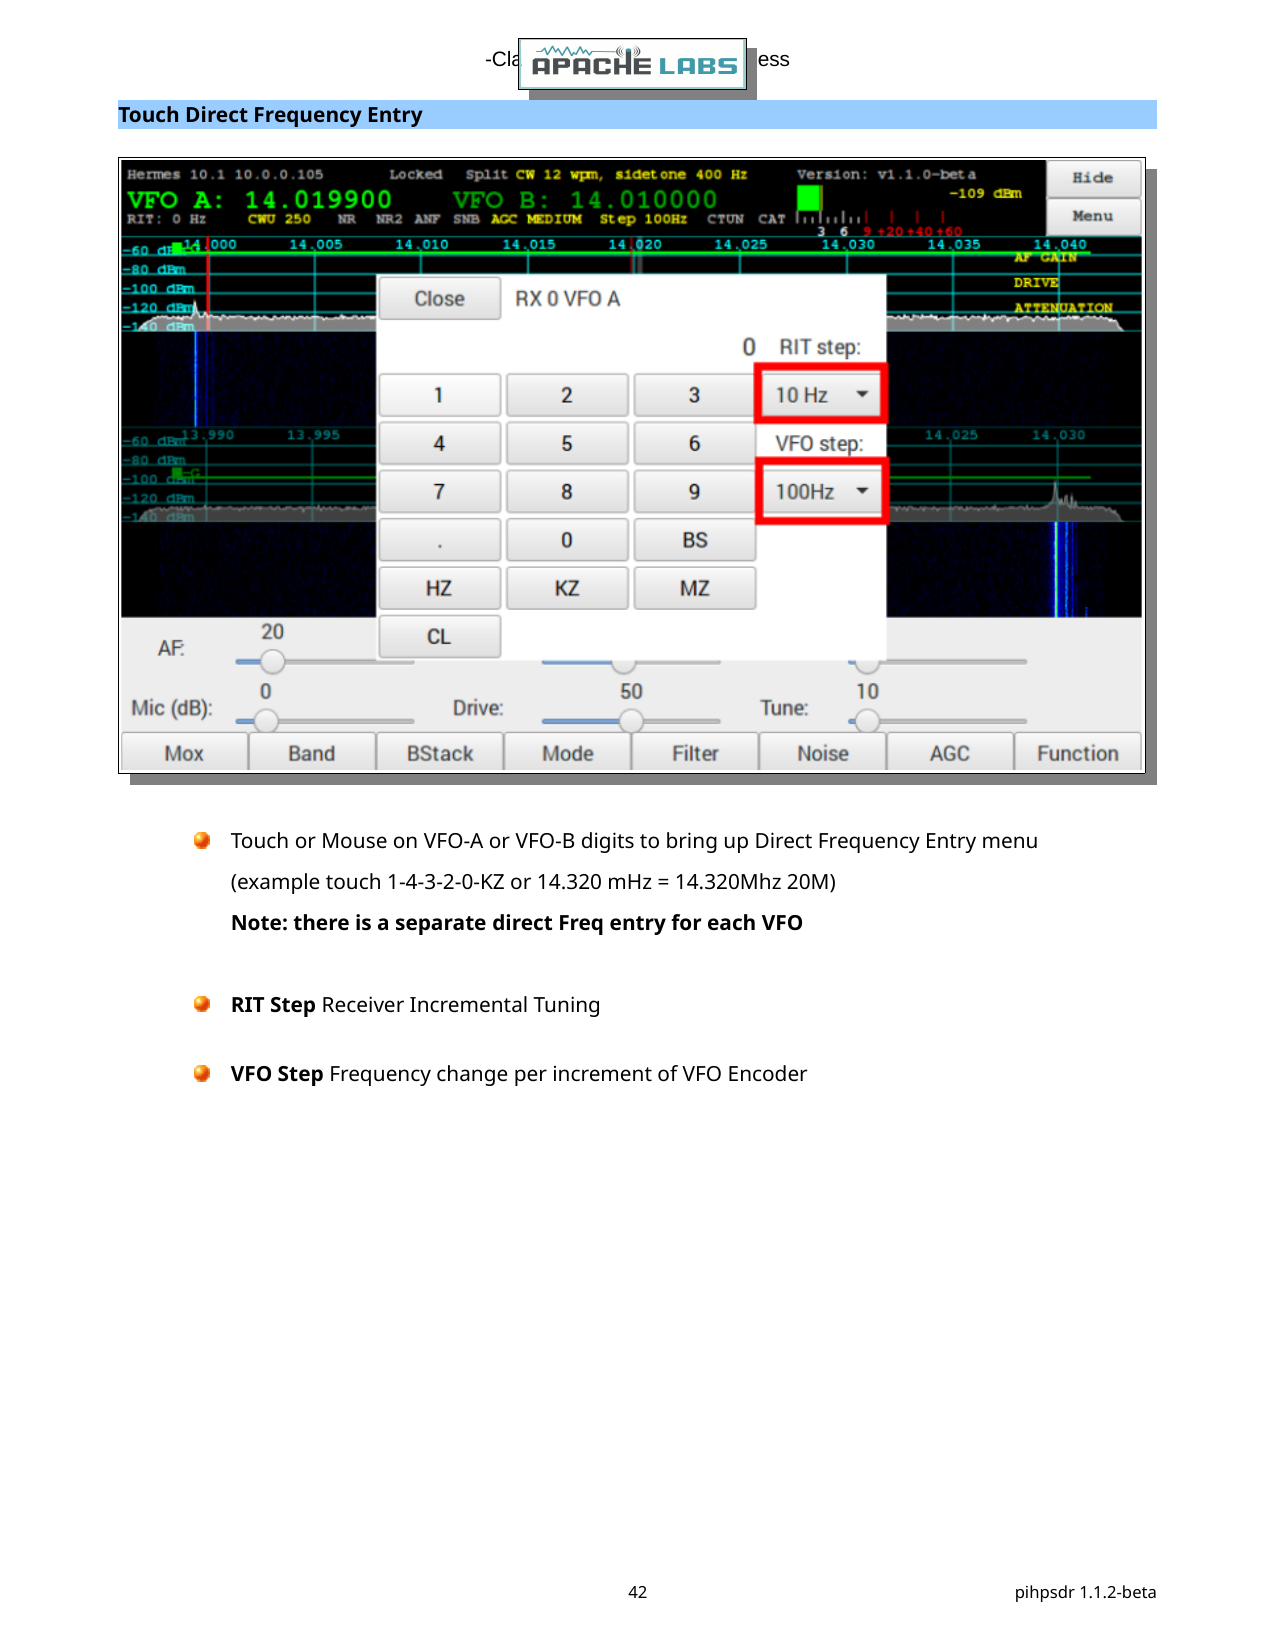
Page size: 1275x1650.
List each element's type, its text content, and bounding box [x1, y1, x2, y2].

picture [194, 1065, 210, 1082]
picture [121, 160, 1142, 770]
list Touch or Mouse on VFO-A or VFO-B digits to bring up Direct Frequency Entry menu [193, 826, 1157, 854]
picture [521, 40, 744, 87]
list Note: there is a separate direct Freq entry for each VFO [193, 908, 1157, 936]
picture [194, 996, 210, 1012]
list VFO Step Frequency change per increment of VFO Encoder [193, 1059, 1157, 1087]
subtitle Touch Direct Frequency Entry [118, 100, 1157, 129]
list RIT Step Receiver Incremental Tuning [193, 990, 1157, 1047]
picture [194, 832, 210, 849]
list (example touch 1-4-3-2-0-KZ or 14.320 mHz = 14.320Mhz 20M) [193, 867, 1157, 895]
